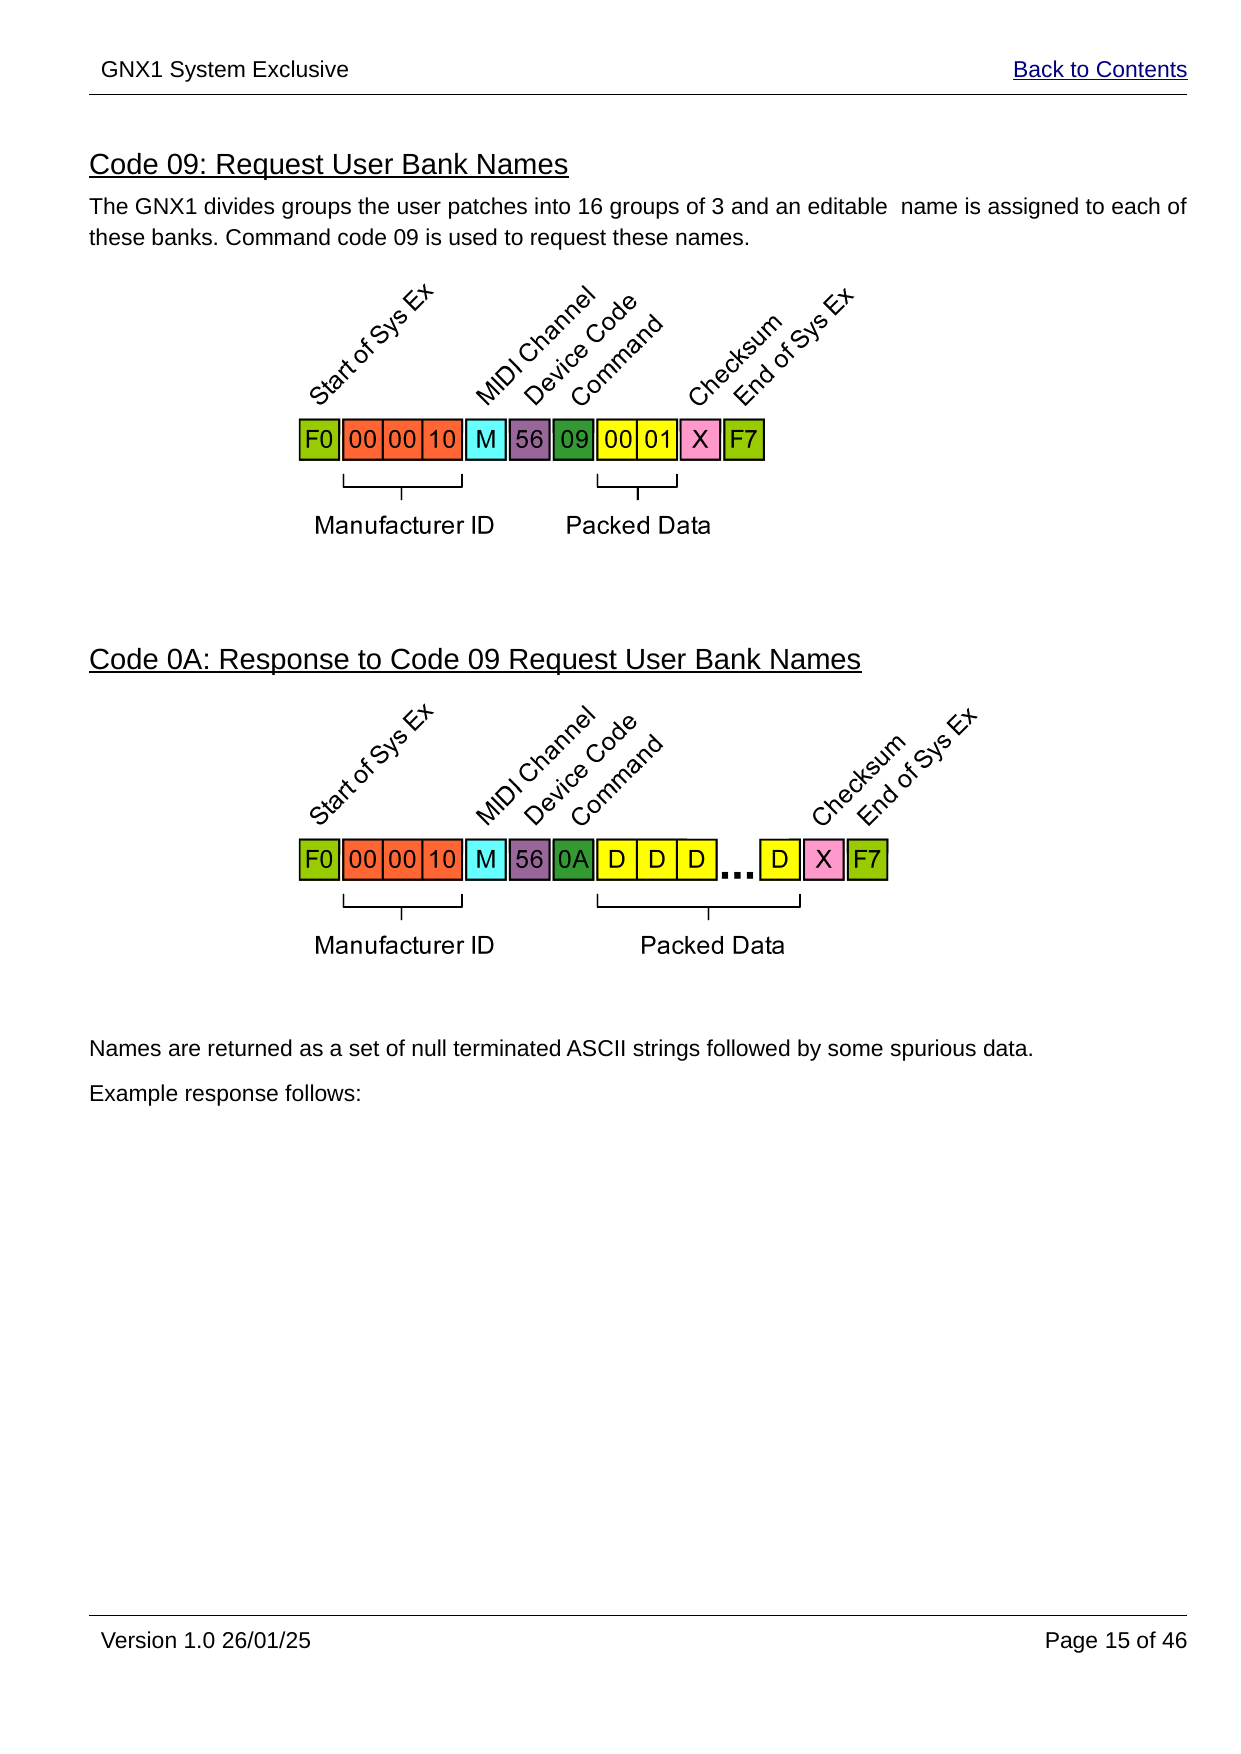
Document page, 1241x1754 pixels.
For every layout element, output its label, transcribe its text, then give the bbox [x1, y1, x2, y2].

picture [298, 283, 978, 540]
text The GNX1 divides groups the user patches into 16 groups of 3 and an editable name is assigned to each of these banks. Command code 09 is used to request these names. [89, 193, 1187, 250]
subtitle Code 09: Request User Bank Names [89, 147, 1187, 181]
picture [298, 703, 978, 960]
subtitle Code 0A: Response to Code 09 Request User Bank Names [89, 642, 1187, 676]
text Names are returned as a set of null terminated ASCII strings followed by some spurious data. [89, 1035, 1187, 1062]
text Example response follows: [89, 1080, 1187, 1107]
